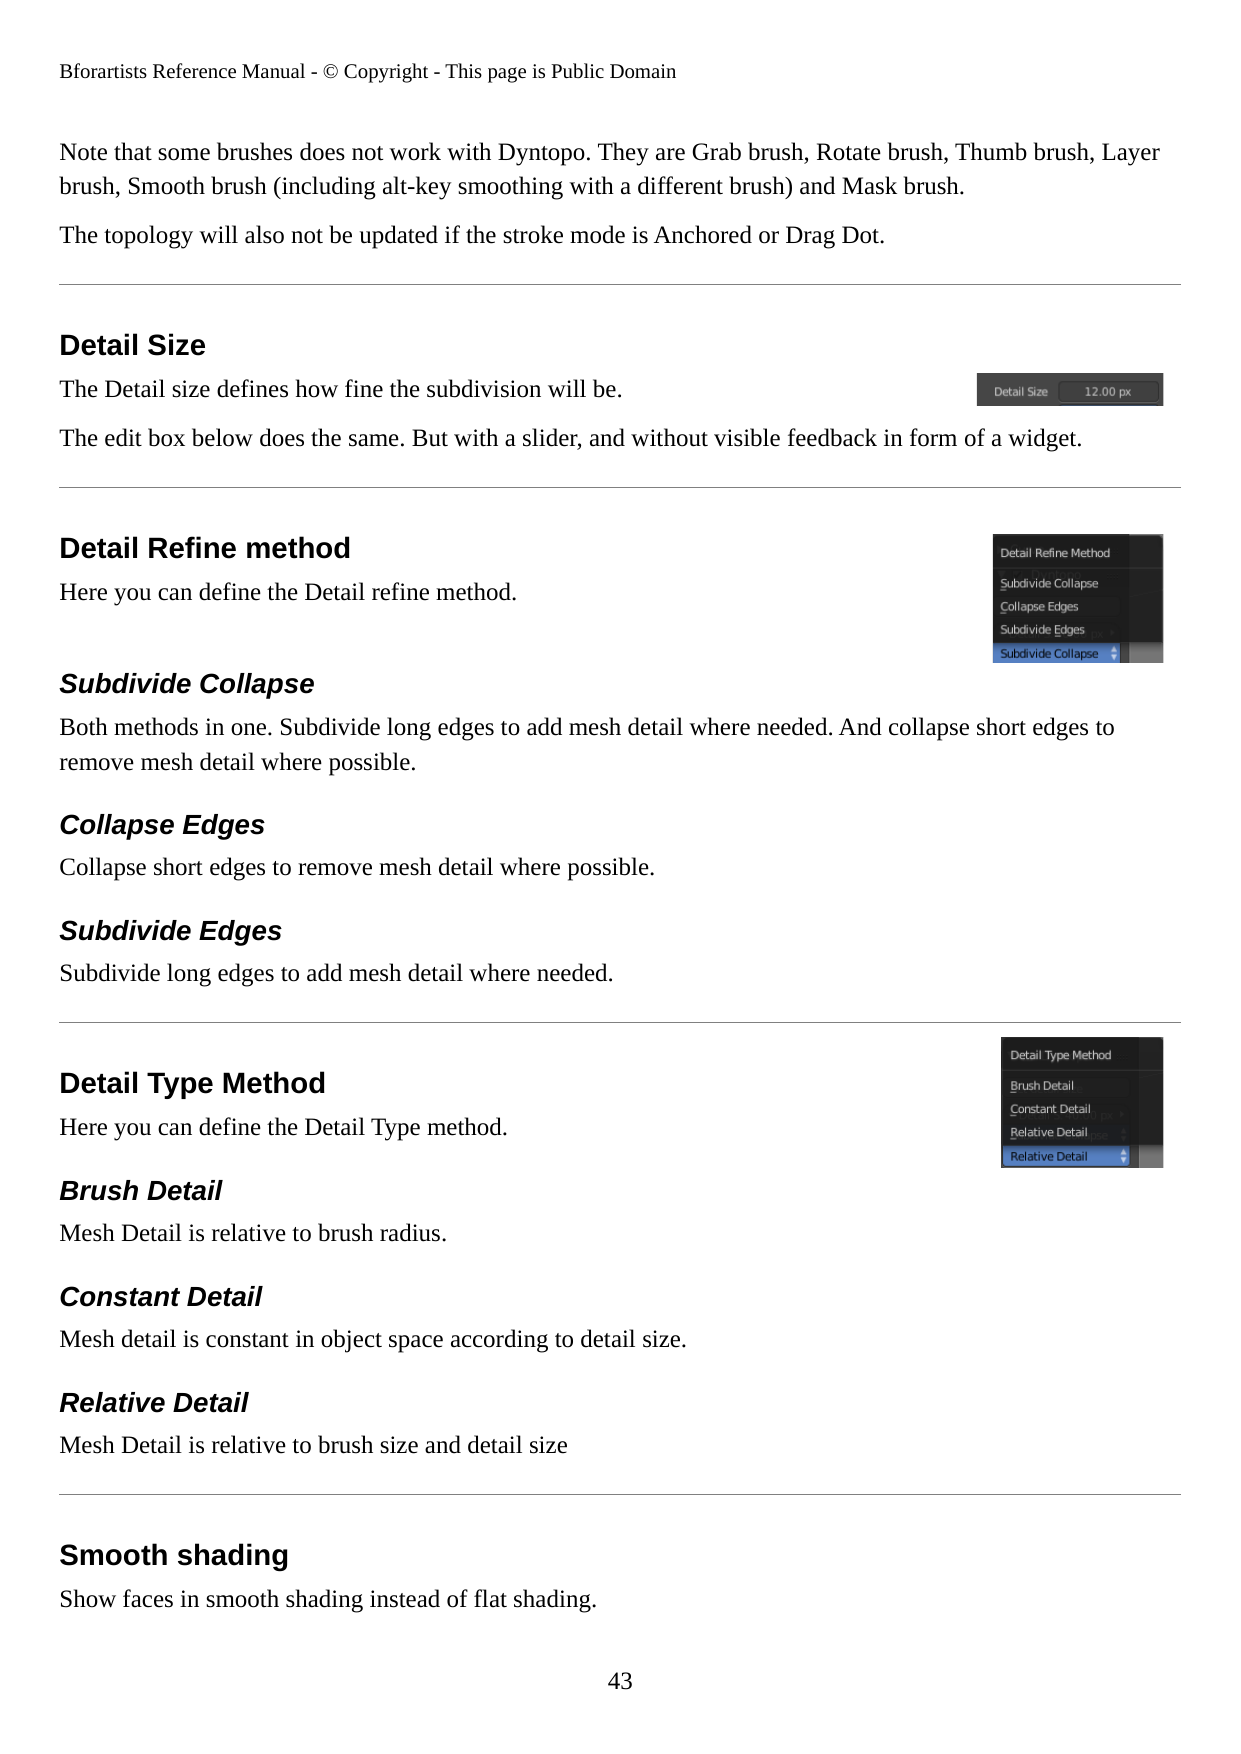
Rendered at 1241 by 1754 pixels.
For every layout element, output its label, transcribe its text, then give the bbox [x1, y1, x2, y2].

subtitle [1164, 1066, 1181, 1100]
subtitle Detail Size [59, 328, 1181, 362]
text Here you can define the Detail Type method. [59, 1112, 1001, 1141]
text Collapse short edges to remove mesh detail where possible. [59, 852, 1181, 881]
subtitle Subdivide Collapse [59, 668, 1181, 699]
subtitle Collapse Edges [59, 808, 1181, 840]
text Show faces in smooth shading instead of flat shading. [59, 1584, 1181, 1613]
text The topology will also not be updated if the stroke mode is Anchored or Drag Dot. [59, 220, 1181, 249]
text Mesh detail is constant in object space according to detail size. [59, 1324, 1181, 1353]
subtitle Detail Refine method [59, 531, 1181, 565]
text Mesh Detail is relative to brush radius. [59, 1218, 1181, 1247]
subtitle Constant Detail [59, 1280, 1181, 1312]
subtitle Relative Detail [59, 1386, 1181, 1418]
picture [992, 534, 1164, 663]
text Note that some brushes does not work with Dyntopo. They are Grab brush, Rotate brush, Thumb brush, Layer brush, Smooth brush (including alt-key smoothing with a different brush) and Mask brush. [59, 137, 1181, 200]
text Here you can define the Detail refine method. [59, 577, 992, 606]
picture [1001, 1037, 1164, 1168]
subtitle Subdivide Edges [59, 914, 1181, 946]
text The Detail size defines how fine the subdivision will be. [59, 374, 976, 403]
subtitle Smooth shading [59, 1538, 1181, 1572]
picture [976, 373, 1164, 406]
text The edit box below does the same. But with a slider, and without visible feedback in form of a widget. [59, 423, 1181, 452]
subtitle Brush Detail [59, 1174, 1181, 1206]
subtitle Detail Type Method [59, 1066, 1001, 1100]
text Subdivide long edges to add mesh detail where needed. [59, 958, 1181, 987]
text Mesh Detail is relative to brush size and detail size [59, 1430, 1181, 1459]
text Both methods in one. Subdivide long edges to add mesh detail where needed. And collapse short edges to remove mesh detail where possible. [59, 712, 1181, 775]
